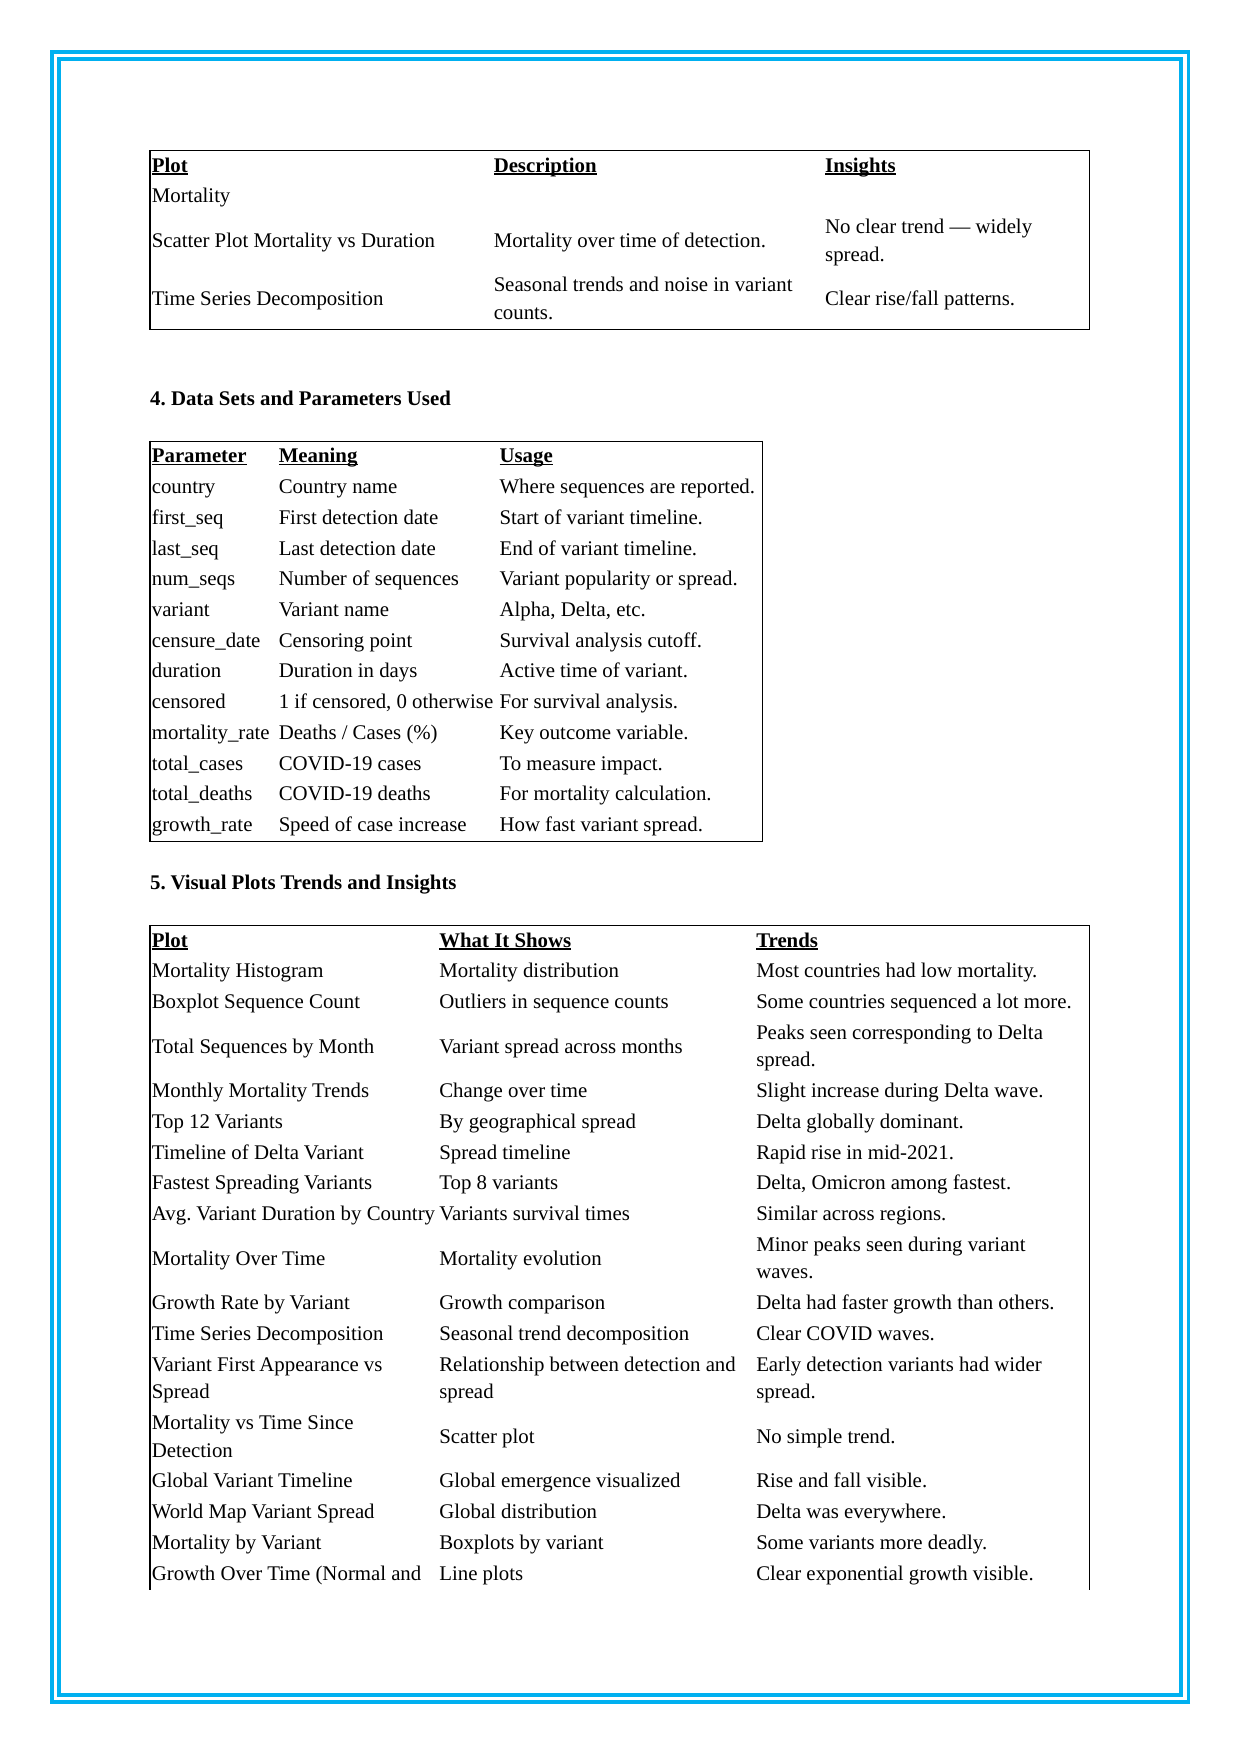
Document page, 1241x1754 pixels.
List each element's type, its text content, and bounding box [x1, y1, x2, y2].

table_cell num_seqs [151, 565, 277, 595]
table_header Plot [151, 151, 492, 182]
table_header Plot [151, 926, 437, 957]
table_cell Some variants more deadly. [755, 1528, 1089, 1559]
table_cell Relationship between detection and spread [438, 1350, 754, 1408]
table_cell Rise and fall visible. [755, 1467, 1089, 1497]
table_cell total_cases [151, 749, 277, 780]
text 5. Visual Plots Trends and Insights [150, 870, 1090, 894]
table_cell Top 8 variants [438, 1169, 754, 1199]
table_header Meaning [277, 442, 498, 472]
table_cell Some countries sequenced a lot more. [755, 988, 1089, 1018]
table_cell Alpha, Delta, etc. [498, 595, 762, 626]
table_cell How fast variant spread. [498, 810, 762, 841]
table_cell total_deaths [151, 780, 277, 810]
table_cell Active time of variant. [498, 657, 762, 687]
table_cell World Map Variant Spread [151, 1498, 437, 1528]
table_cell Timeline of Delta Variant [151, 1138, 437, 1169]
table_cell Clear rise/fall patterns. [823, 271, 1089, 329]
table_cell First detection date [277, 503, 498, 534]
table_cell Duration in days [277, 657, 498, 687]
table_cell [492, 182, 823, 212]
table_cell Start of variant timeline. [498, 503, 762, 534]
table_cell Mortality [151, 182, 492, 212]
table_cell Delta globally dominant. [755, 1107, 1089, 1138]
table_cell [823, 182, 1089, 212]
table_cell Variant First Appearance vs Spread [151, 1350, 437, 1408]
table_cell Variant name [277, 595, 498, 626]
text 4. Data Sets and Parameters Used [150, 385, 1090, 409]
table_cell Clear exponential growth visible. [755, 1559, 1089, 1589]
table_cell Survival analysis cutoff. [498, 626, 762, 657]
table_cell duration [151, 657, 277, 687]
table_cell Most countries had low mortality. [755, 957, 1089, 987]
table_header Description [492, 151, 823, 182]
table_cell Variant spread across months [438, 1018, 754, 1077]
table_cell Early detection variants had wider spread. [755, 1350, 1089, 1408]
table_cell Last detection date [277, 534, 498, 564]
table_cell Global distribution [438, 1498, 754, 1528]
table_cell Mortality over time of detection. [492, 213, 823, 271]
table_cell Mortality distribution [438, 957, 754, 987]
table_cell Censoring point [277, 626, 498, 657]
table_cell Key outcome variable. [498, 718, 762, 749]
table_cell Mortality Histogram [151, 957, 437, 987]
table_cell Delta was everywhere. [755, 1498, 1089, 1528]
table_cell Top 12 Variants [151, 1107, 437, 1138]
table_cell Number of sequences [277, 565, 498, 595]
table_cell country [151, 473, 277, 503]
table_cell Clear COVID waves. [755, 1319, 1089, 1350]
table_cell 1 if censored, 0 otherwise [277, 688, 498, 718]
table_cell Slight increase during Delta wave. [755, 1077, 1089, 1107]
table_cell COVID-19 deaths [277, 780, 498, 810]
table_cell variant [151, 595, 277, 626]
table_cell Seasonal trends and noise in variant counts. [492, 271, 823, 329]
table_cell By geographical spread [438, 1107, 754, 1138]
table_cell censure_date [151, 626, 277, 657]
table_cell Time Series Decomposition [151, 271, 492, 329]
table_cell Mortality Over Time [151, 1230, 437, 1288]
table_cell Spread timeline [438, 1138, 754, 1169]
table_cell Peaks seen corresponding to Delta spread. [755, 1018, 1089, 1077]
table_cell Line plots [438, 1559, 754, 1589]
table_cell Minor peaks seen during variant waves. [755, 1230, 1089, 1288]
table_cell Growth comparison [438, 1289, 754, 1319]
table_cell Change over time [438, 1077, 754, 1107]
table_cell mortality_rate [151, 718, 277, 749]
table_cell growth_rate [151, 810, 277, 841]
table_cell Total Sequences by Month [151, 1018, 437, 1077]
table_cell Boxplot Sequence Count [151, 988, 437, 1018]
table_cell Mortality evolution [438, 1230, 754, 1288]
table_cell censored [151, 688, 277, 718]
table_cell Rapid rise in mid-2021. [755, 1138, 1089, 1169]
table_cell Where sequences are reported. [498, 473, 762, 503]
table_cell Scatter Plot Mortality vs Duration [151, 213, 492, 271]
table_cell Growth Over Time (Normal and [151, 1559, 437, 1589]
table_cell Variants survival times [438, 1200, 754, 1230]
table_cell Boxplots by variant [438, 1528, 754, 1559]
table_header Insights [823, 151, 1089, 182]
table_cell Delta had faster growth than others. [755, 1289, 1089, 1319]
table_cell first_seq [151, 503, 277, 534]
table_cell To measure impact. [498, 749, 762, 780]
table_cell Avg. Variant Duration by Country [151, 1200, 437, 1230]
table_cell For mortality calculation. [498, 780, 762, 810]
table_cell Similar across regions. [755, 1200, 1089, 1230]
table_cell Mortality vs Time Since Detection [151, 1408, 437, 1467]
table_header Trends [755, 926, 1089, 957]
table_cell Monthly Mortality Trends [151, 1077, 437, 1107]
table_header Usage [498, 442, 762, 472]
table_header What It Shows [438, 926, 754, 957]
table_cell No clear trend — widely spread. [823, 213, 1089, 271]
table_cell Variant popularity or spread. [498, 565, 762, 595]
table_cell Global Variant Timeline [151, 1467, 437, 1497]
table_cell Speed of case increase [277, 810, 498, 841]
table_cell last_seq [151, 534, 277, 564]
table_cell Growth Rate by Variant [151, 1289, 437, 1319]
table_header Parameter [151, 442, 277, 472]
table_cell Outliers in sequence counts [438, 988, 754, 1018]
table_cell Global emergence visualized [438, 1467, 754, 1497]
table_cell Mortality by Variant [151, 1528, 437, 1559]
table_cell Deaths / Cases (%) [277, 718, 498, 749]
table_cell Scatter plot [438, 1408, 754, 1467]
table_cell Fastest Spreading Variants [151, 1169, 437, 1199]
table_cell Time Series Decomposition [151, 1319, 437, 1350]
table_cell Seasonal trend decomposition [438, 1319, 754, 1350]
table_cell No simple trend. [755, 1408, 1089, 1467]
table_cell Country name [277, 473, 498, 503]
table_cell For survival analysis. [498, 688, 762, 718]
table_cell Delta, Omicron among fastest. [755, 1169, 1089, 1199]
table_cell COVID-19 cases [277, 749, 498, 780]
table_cell End of variant timeline. [498, 534, 762, 564]
